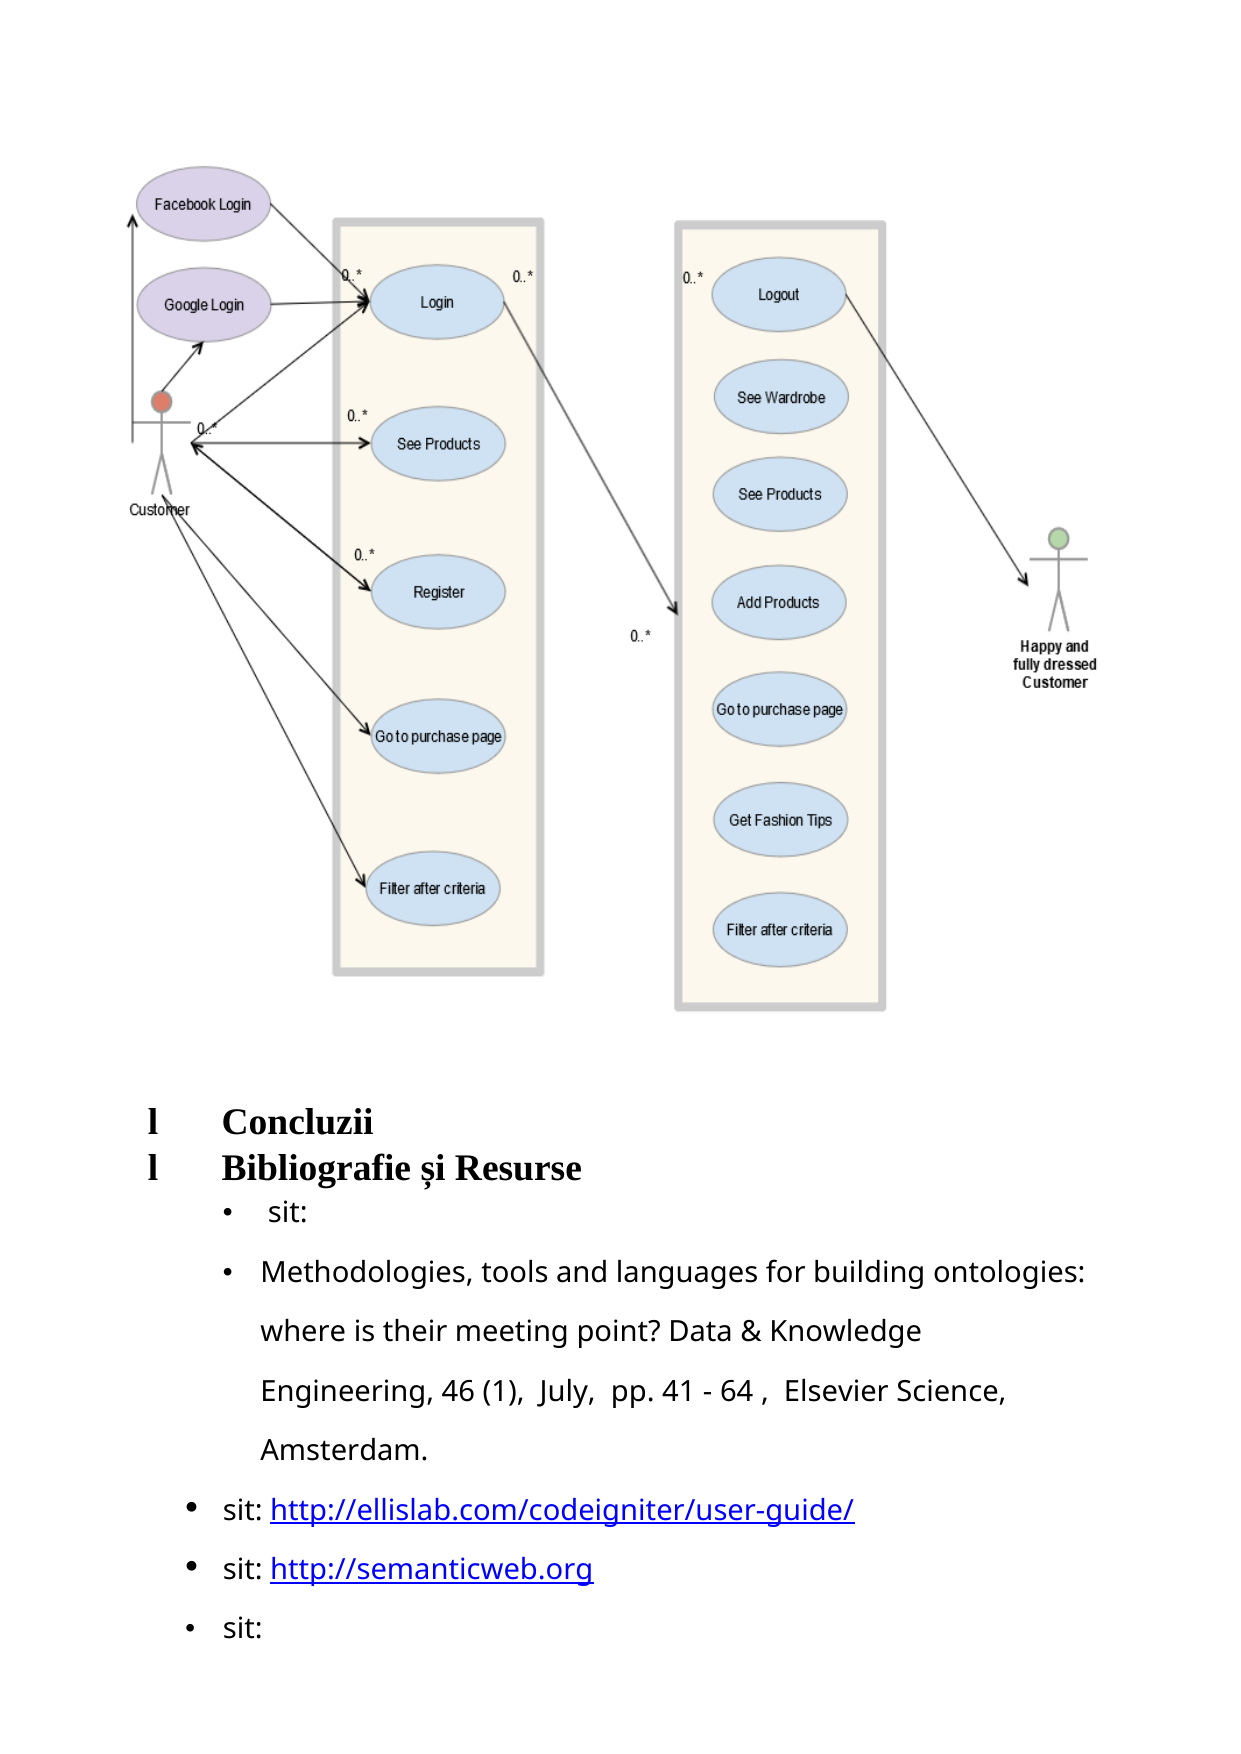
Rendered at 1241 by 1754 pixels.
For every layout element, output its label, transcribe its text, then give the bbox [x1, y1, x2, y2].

subtitle Concluzii [148, 1099, 1093, 1142]
subtitle Bibliografie și Resurse [148, 1145, 1093, 1188]
list sit: http://ellislab.com/codeigniter/user-guide/ [185, 1489, 1093, 1528]
picture [100, 143, 1124, 1032]
list Methodologies, tools and languages for building ontologies: where is their meeting point? Data & Knowledge Engineering, 46 (1), July, pp. 41 - 64 , Elsevier Science, Amsterdam. [223, 1251, 1093, 1469]
list sit: [185, 1608, 1093, 1647]
list sit: [223, 1191, 1093, 1231]
list sit: http://semanticweb.org [185, 1548, 1093, 1588]
